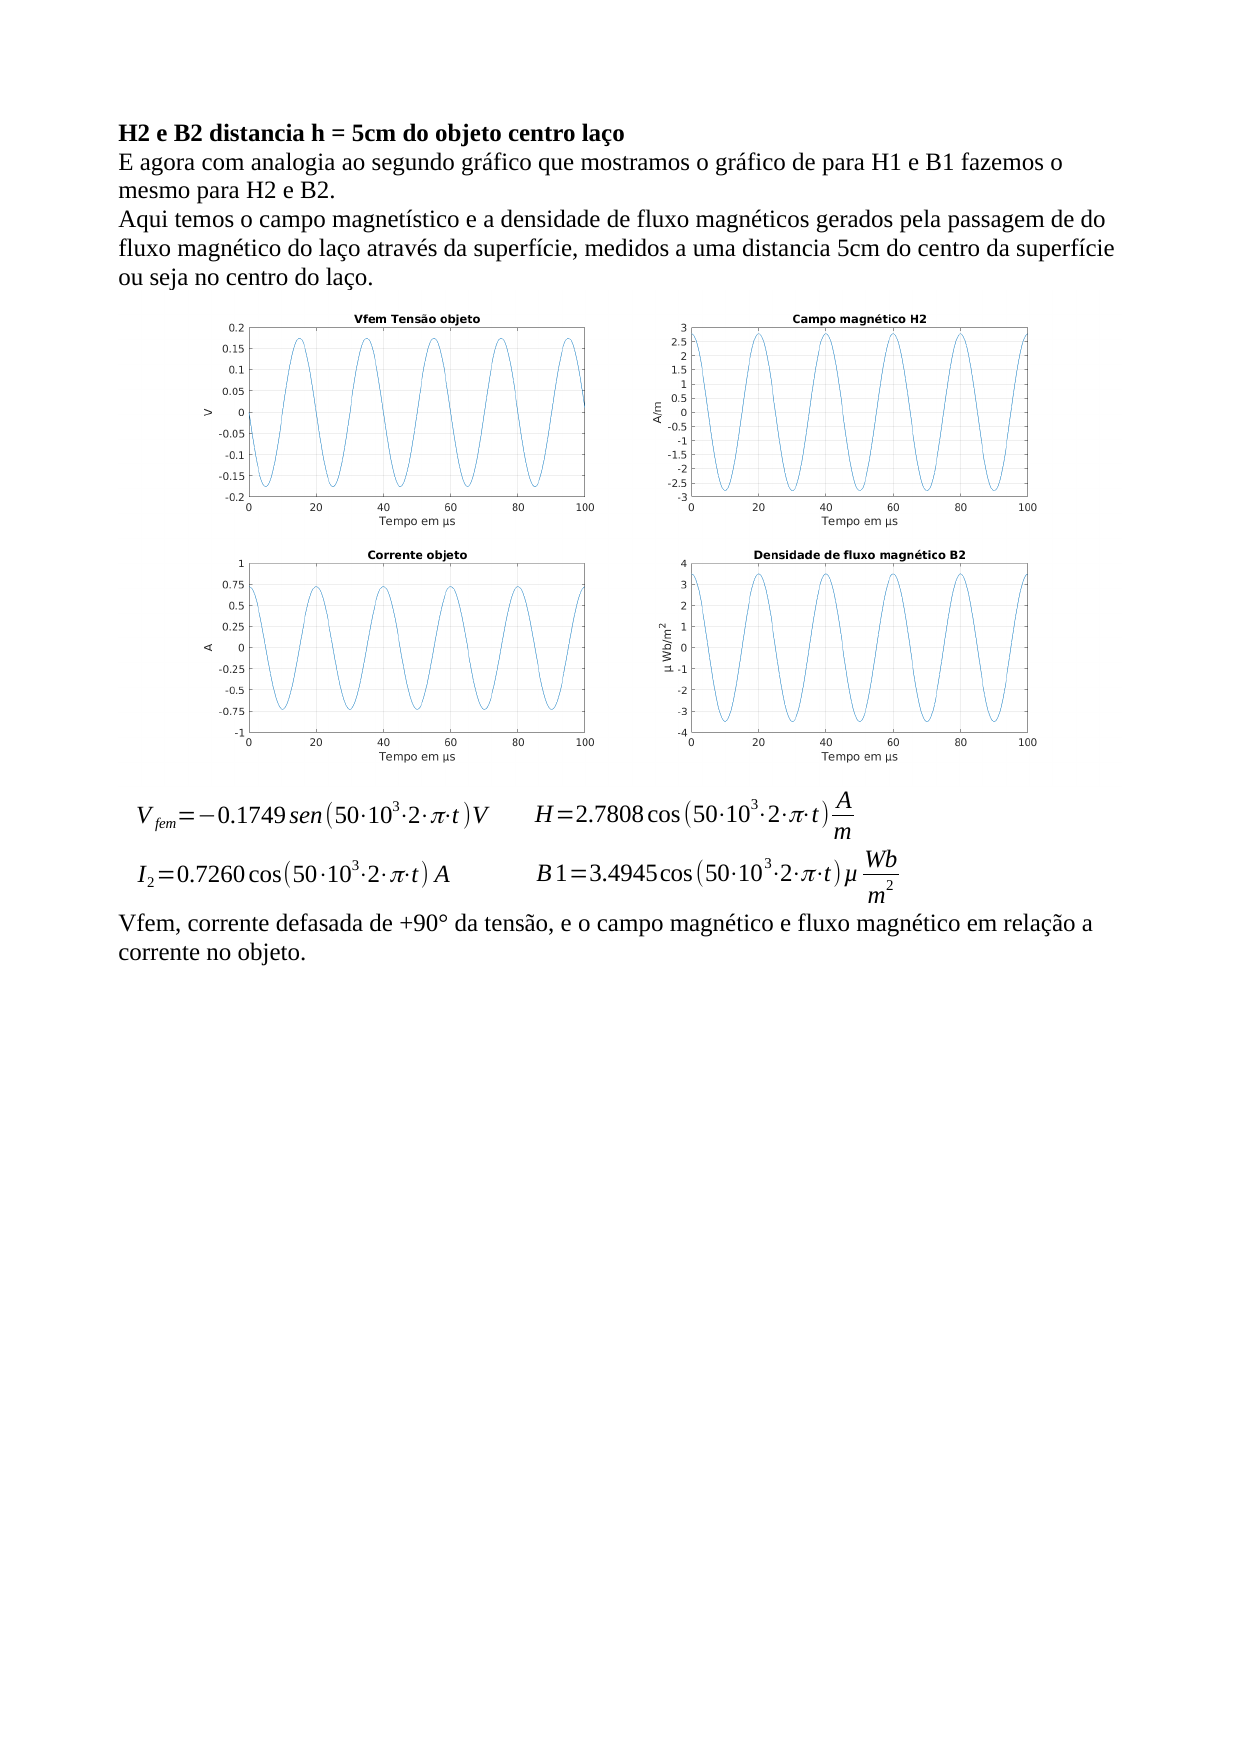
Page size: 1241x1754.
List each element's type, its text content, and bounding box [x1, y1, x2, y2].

picture [118, 290, 1123, 787]
text Vfem, corrente defasada de +90° da tensão, e o campo magnético e fluxo magnético em relação a corrente no objeto. [118, 908, 1122, 965]
text E agora com analogia ao segundo gráfico que mostramos o gráfico de para H1 e B1 fazemos o mesmo para H2 e B2. [118, 147, 1122, 204]
text H2 e B2 distancia h = 5cm do objeto centro laço [118, 118, 1122, 147]
text Aqui temos o campo magnetístico e a densidade de fluxo magnéticos gerados pela passagem de do fluxo magnético do laço através da superfície, medidos a uma distancia 5cm do centro da superfície ou seja no centro do laço. [118, 204, 1122, 290]
